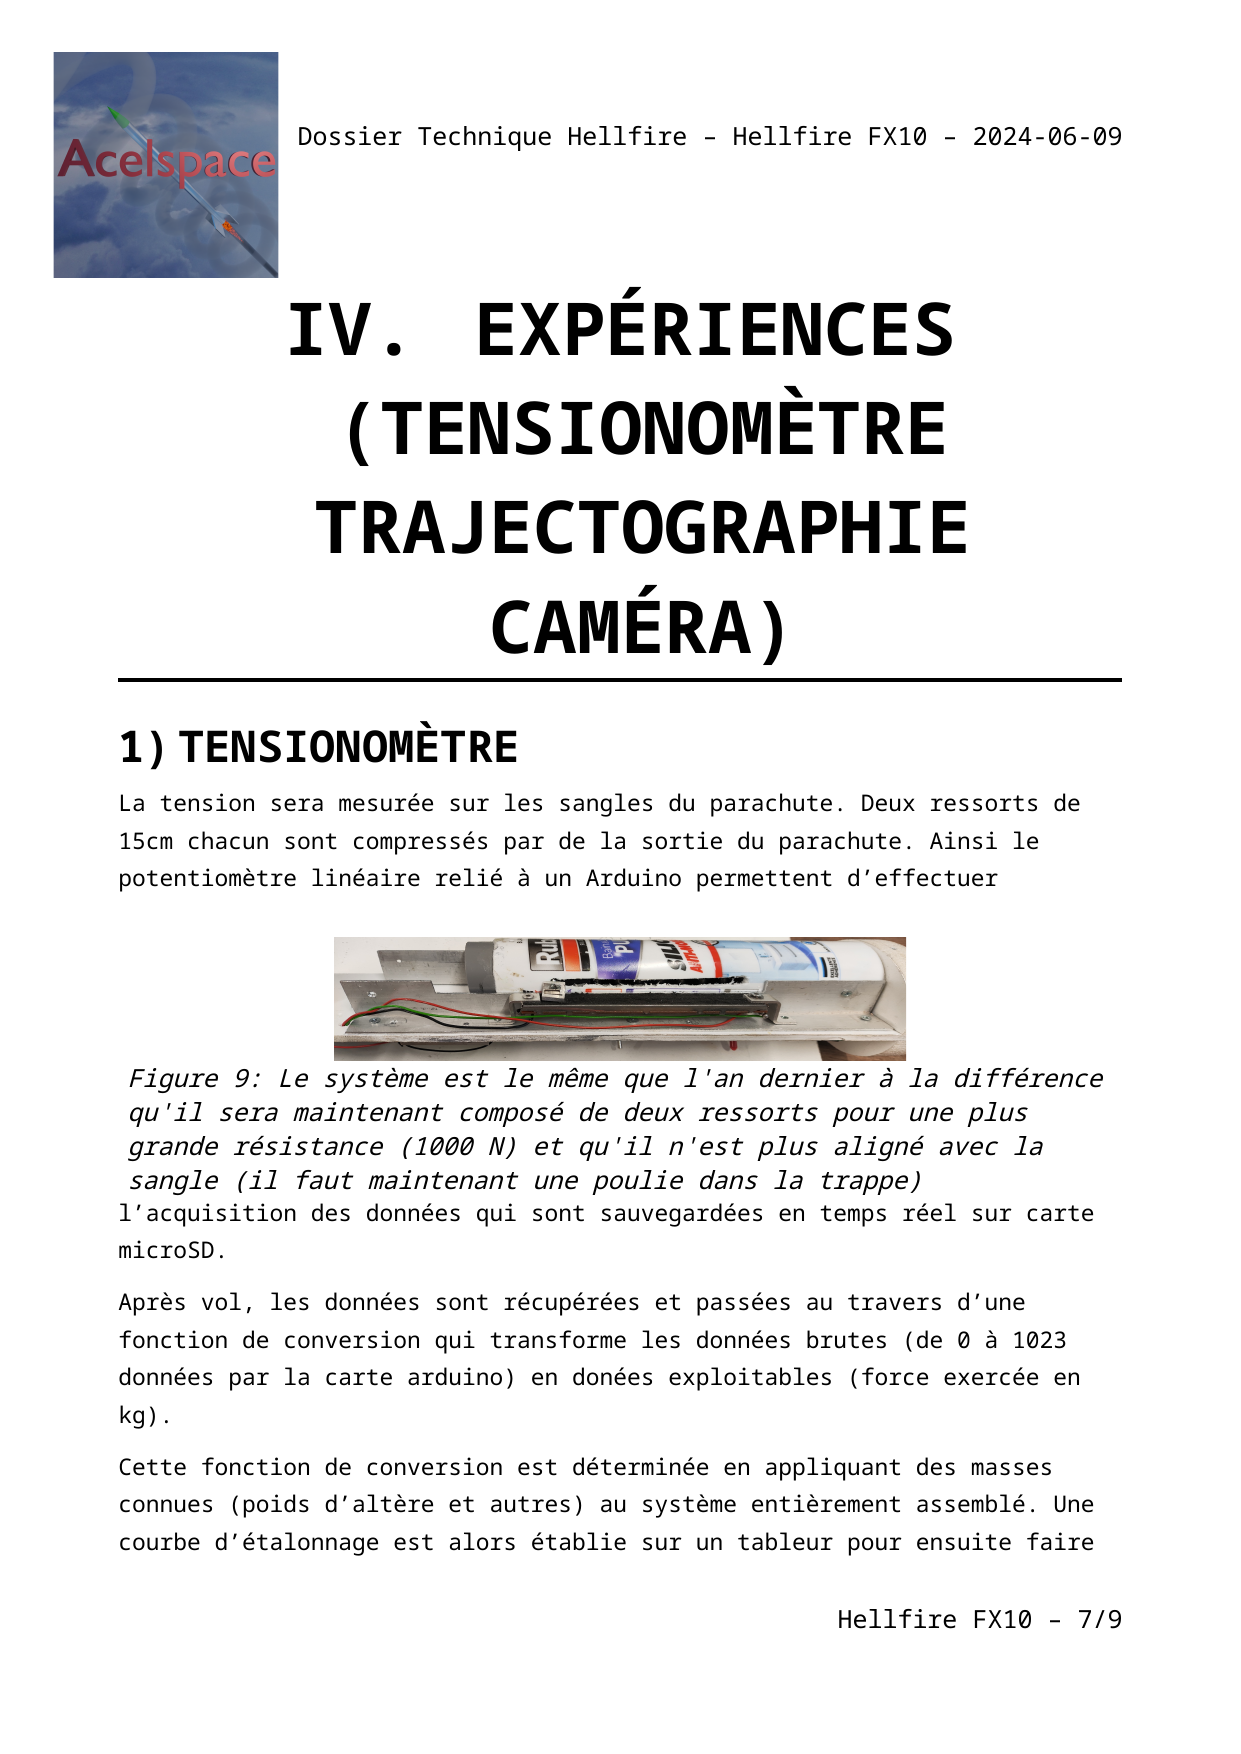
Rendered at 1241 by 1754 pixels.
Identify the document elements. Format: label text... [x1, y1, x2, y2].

subtitle Tensionomètre [118, 715, 1122, 775]
subtitle Expériences (TensionomèTRE TRAJECTOGRAPHIE caméra) [118, 207, 1122, 678]
text Après vol, les données sont récupérées et passées au travers d’une fonction de conversion qui transforme les données brutes (de 0 à 1023 données par la carte arduino) en donées exploitables (force exercée en kg). [118, 1286, 1122, 1430]
picture [334, 937, 907, 1061]
picture [53, 52, 279, 278]
text Cette fonction de conversion est déterminée en appliquant des masses connues (poids d’altère et autres) au système entièrement assemblé. Une courbe d’étalonnage est alors établie sur un tableur pour ensuite faire [118, 1451, 1122, 1557]
text Figure 9: Le système est le même que l'an dernier à la différence qu'il sera maintenant composé de deux ressorts pour une plus grande résistance (1000 N) et qu'il n'est plus aligné avec la sangle (il faut maintenant une poulie dans la trappe) [127, 938, 1113, 1197]
text La tension sera mesurée sur les sangles du parachute. Deux ressorts de 15cm chacun sont compressés par de la sortie du parachute. Ainsi le potentiomètre linéaire relié à un Arduino permettent d’effectuer l’acquisition des données qui sont sauvegardées en temps réel sur carte microSD. [118, 787, 1122, 1266]
